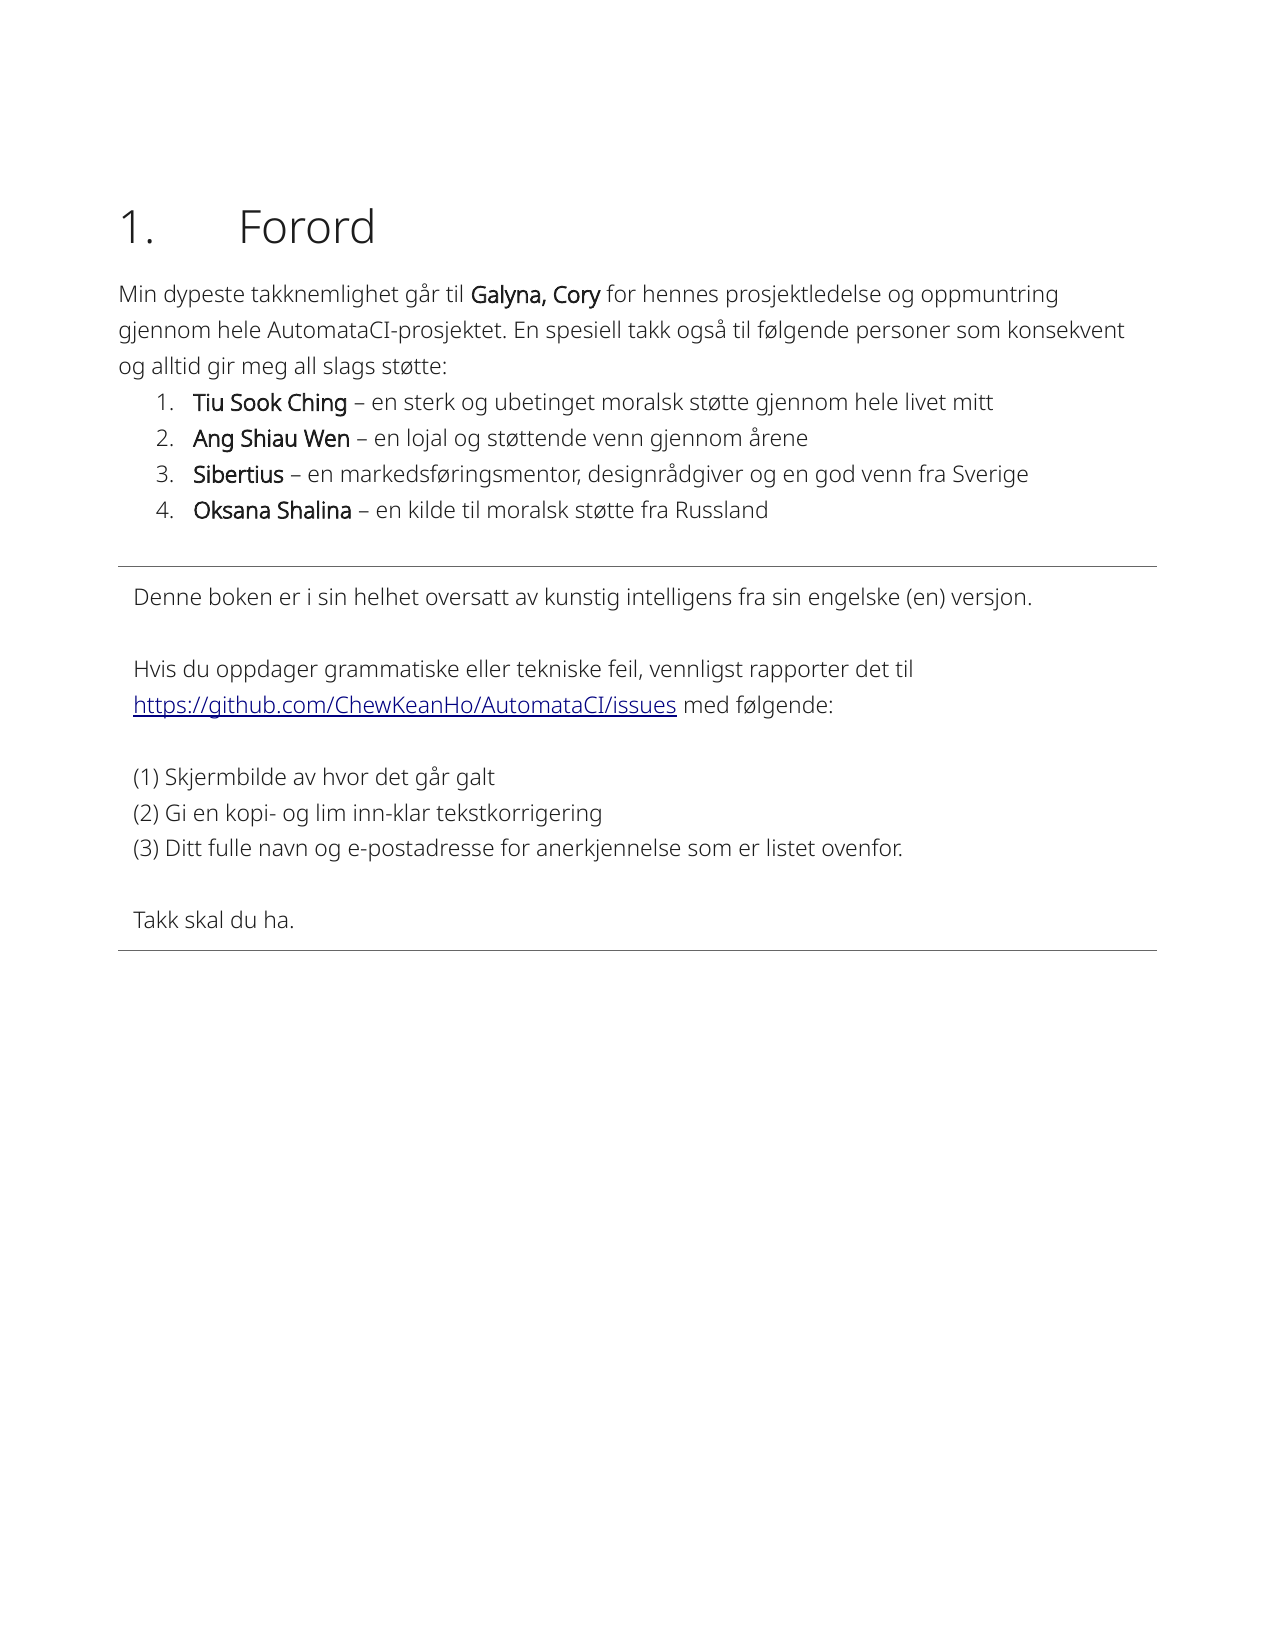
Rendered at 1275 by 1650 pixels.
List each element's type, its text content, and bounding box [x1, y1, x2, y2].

text Takk skal du ha. [118, 889, 1157, 950]
text (3) Ditt fulle navn og e-postadresse for anerkjennelse som er listet ovenfor. [118, 817, 1157, 864]
text Min dypeste takknemlighet går til Galyna, Cory for hennes prosjektledelse og oppmuntring gjennom hele AutomataCI-prosjektet. En spesiell takk også til følgende personer som konsekvent og alltid gir meg all slags støtte: [118, 278, 1157, 381]
subtitle Forord [118, 194, 1157, 257]
list Oksana Shalina – en kilde til moralsk støtte fra Russland [156, 494, 1157, 525]
list Tiu Sook Ching – en sterk og ubetinget moralsk støtte gjennom hele livet mitt [156, 386, 1157, 417]
text Denne boken er i sin helhet oversatt av kunstig intelligens fra sin engelske (en) versjon. [118, 567, 1157, 612]
text Hvis du oppdager grammatiske eller tekniske feil, vennligst rapporter det til https://github.com/ChewKeanHo/AutomataCI/issues med følgende: [118, 638, 1157, 720]
list Ang Shiau Wen – en lojal og støttende venn gjennom årene [156, 422, 1157, 453]
text (1) Skjermbilde av hvor det går galt [118, 745, 1157, 781]
list Sibertius – en markedsføringsmentor, designrådgiver og en god venn fra Sverige [156, 458, 1157, 489]
text (2) Gi en kopi- og lim inn-klar tekstkorrigering [118, 781, 1157, 817]
